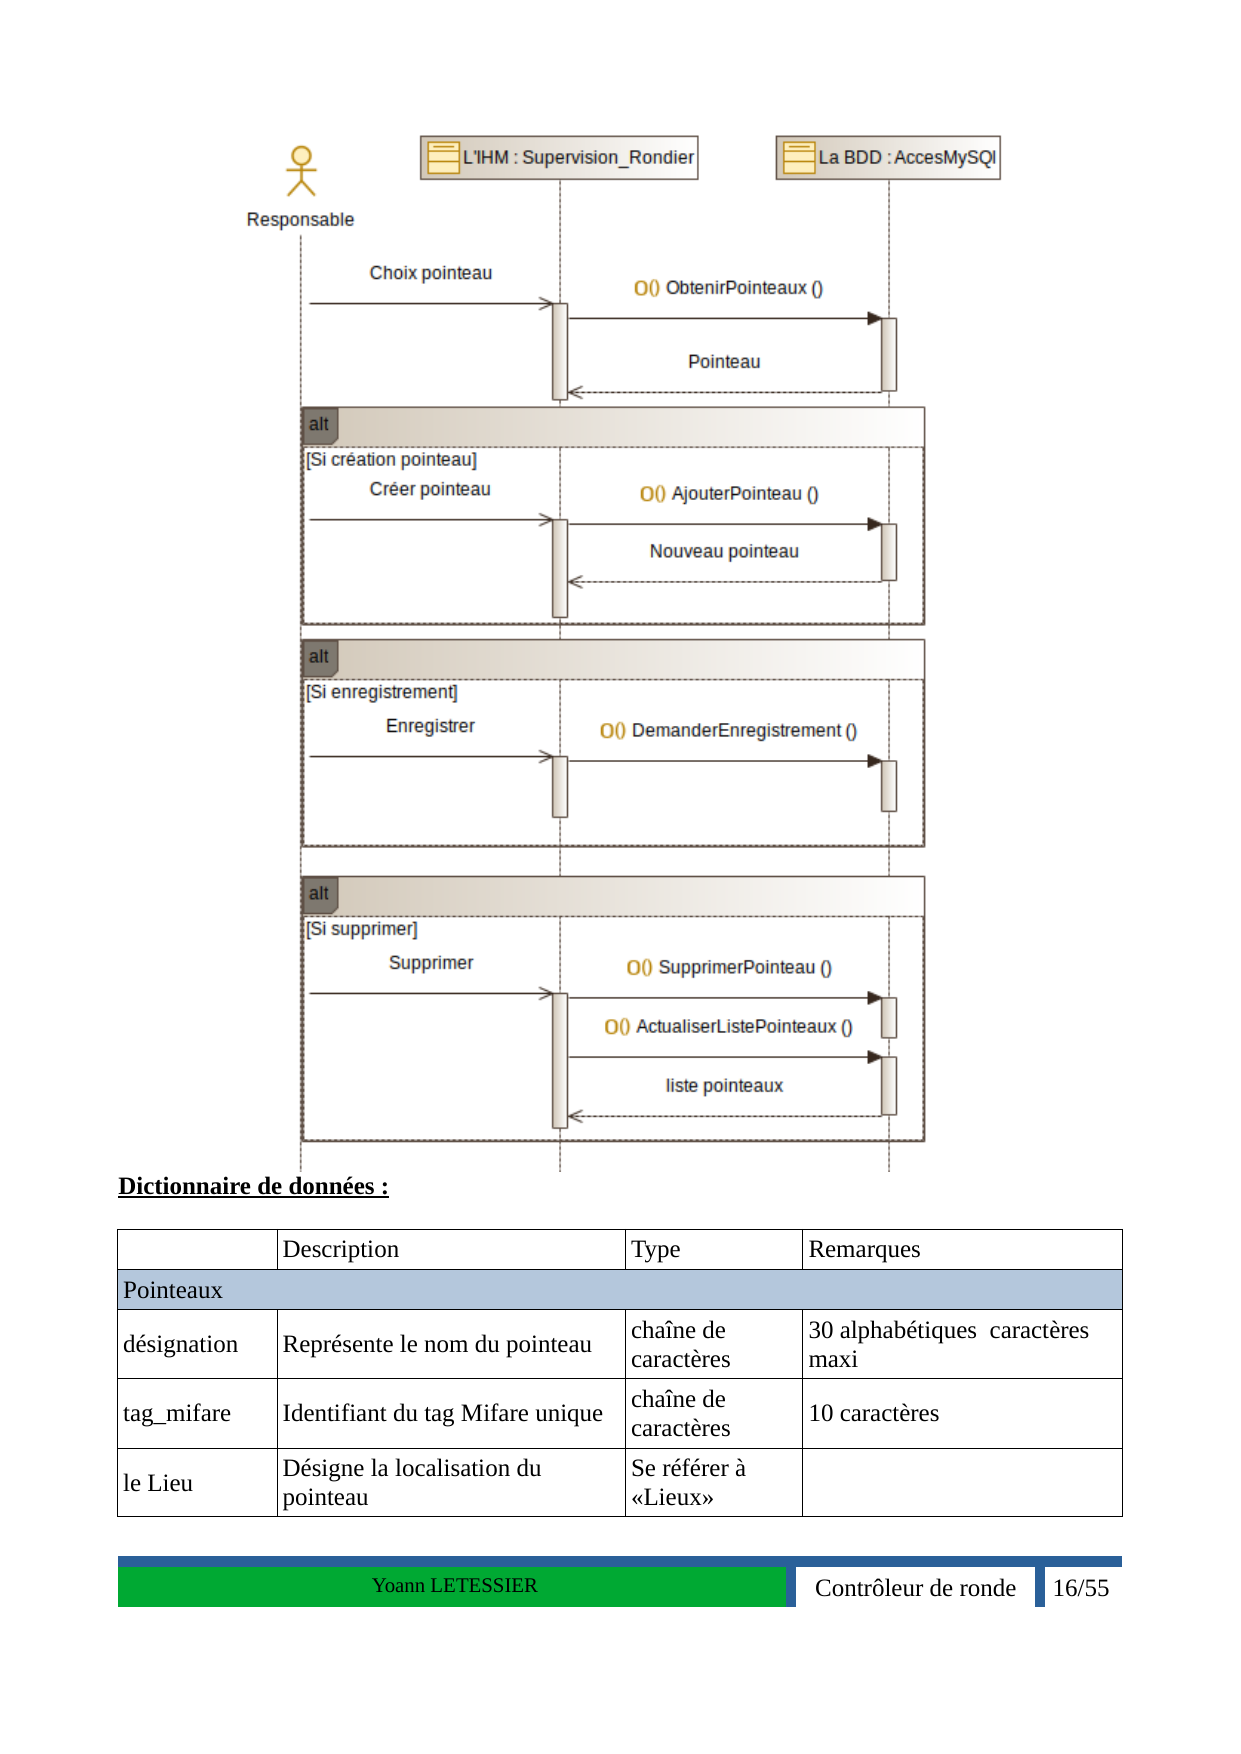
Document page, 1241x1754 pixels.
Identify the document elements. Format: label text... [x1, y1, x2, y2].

table_cell Représente le nom du pointeau [278, 1310, 625, 1378]
picture [198, 121, 1016, 1172]
table_cell Pointeaux [118, 1270, 1122, 1309]
table_cell chaîne de caractères [626, 1379, 802, 1447]
table_cell tag_mifare [118, 1379, 277, 1447]
table_header [118, 1230, 277, 1269]
table_cell Se référer à «Lieux» [626, 1449, 802, 1516]
table_cell [803, 1449, 1122, 1516]
table_cell Désigne la localisation du pointeau [278, 1449, 625, 1516]
table_cell désignation [118, 1310, 277, 1378]
table_cell 30 alphabétiques caractères maxi [803, 1310, 1122, 1378]
table_cell le Lieu [118, 1449, 277, 1516]
table_header Type [626, 1230, 802, 1269]
table_cell Identifiant du tag Mifare unique [278, 1379, 625, 1447]
table_cell chaîne de caractères [626, 1310, 802, 1378]
table_header Remarques [803, 1230, 1122, 1269]
text Dictionnaire de données : [118, 118, 1122, 1200]
table_header Description [278, 1230, 625, 1269]
table_cell 10 caractères [803, 1379, 1122, 1447]
